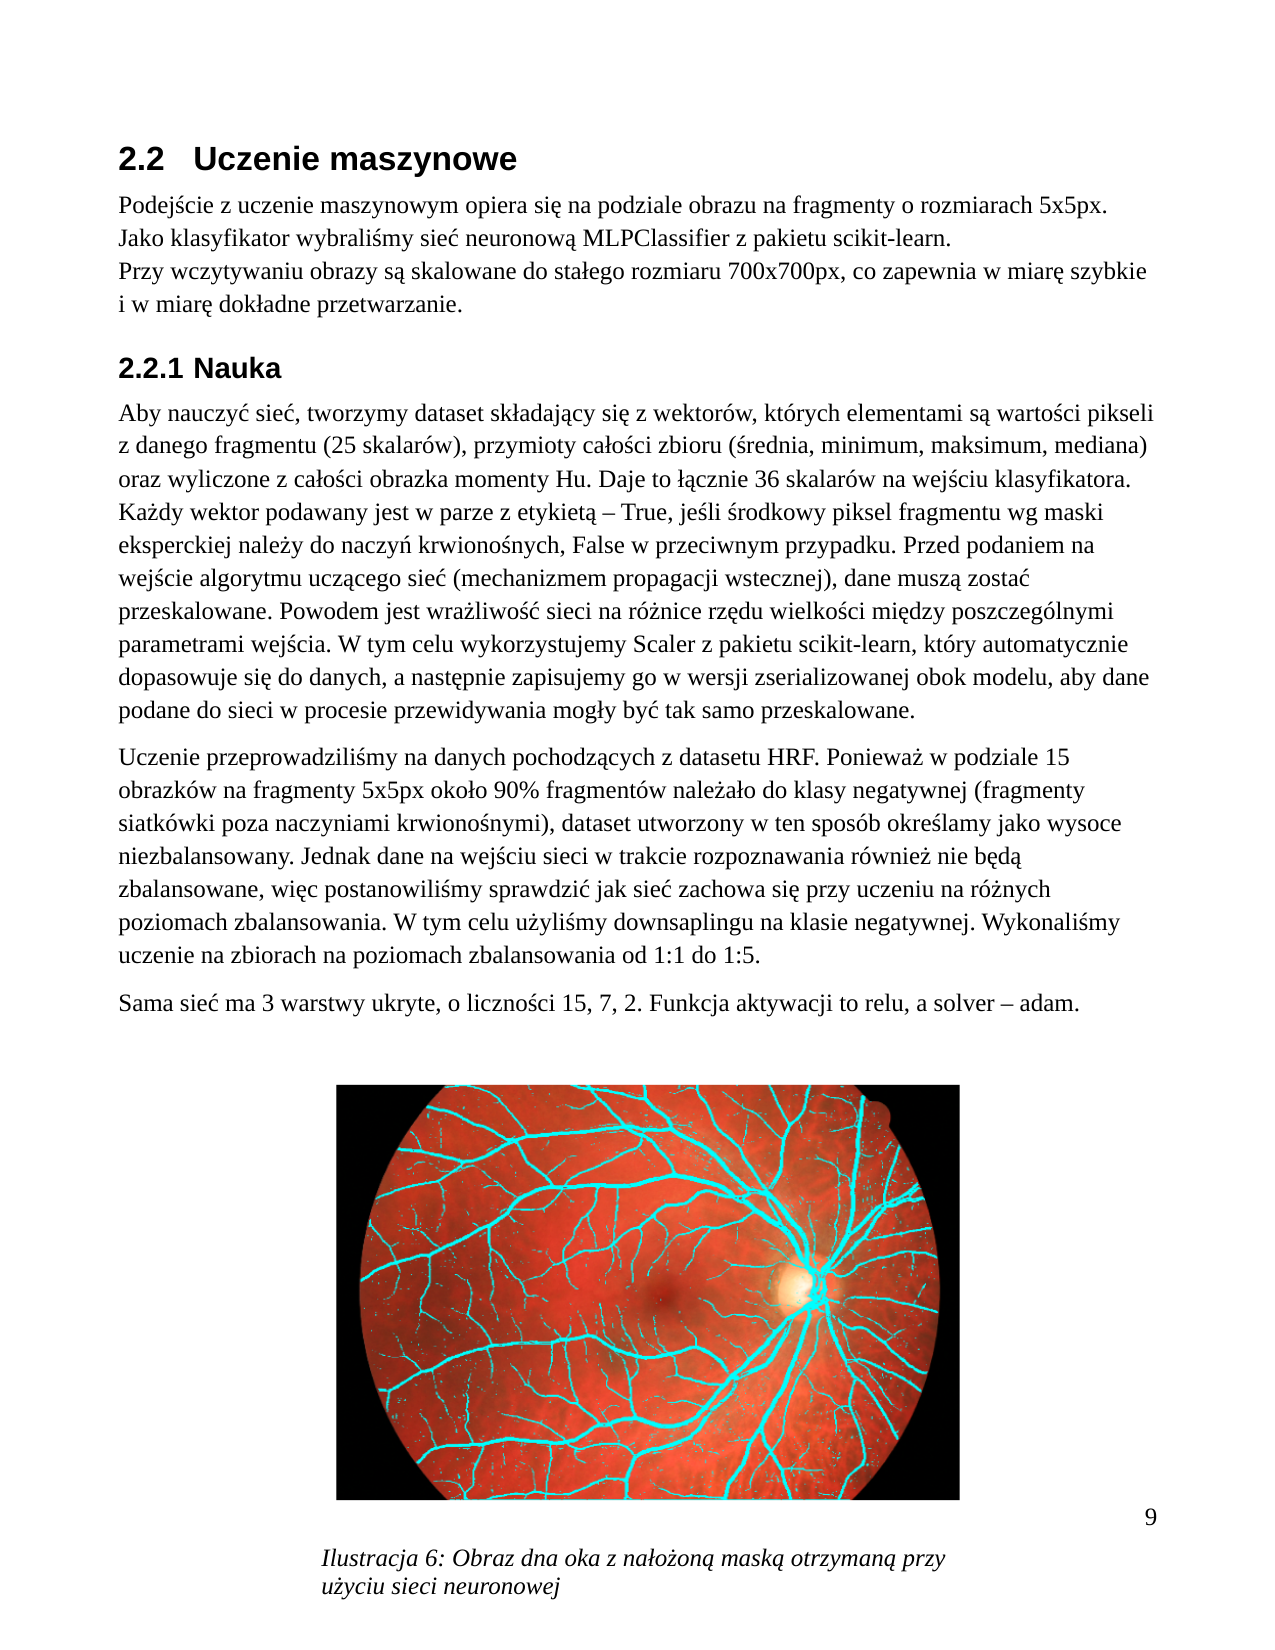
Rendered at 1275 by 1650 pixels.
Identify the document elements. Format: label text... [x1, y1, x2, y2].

text Sama sieć ma 3 warstwy ukryte, o liczności 15, 7, 2. Funkcja aktywacji to relu, a solver – adam. [118, 988, 1157, 1017]
text [321, 1035, 974, 1047]
subtitle Nauka [118, 351, 1157, 385]
text Podejście z uczenie maszynowym opiera się na podziale obrazu na fragmenty o rozmiarach 5x5px. Jako klasyfikator wybraliśmy sieć neuronową MLPClassifier z pakietu scikit-learn. Przy wczytywaniu obrazy są skalowane do stałego rozmiaru 700x700px, co zapewnia w miarę szybkie i w miarę dokładne przetwarzanie. [118, 190, 1157, 318]
text Ilustracja 6: Obraz dna oka z nałożoną maską otrzymaną przy użyciu sieci neuronowej [321, 1538, 974, 1600]
text Uczenie przeprowadziliśmy na danych pochodzących z datasetu HRF. Ponieważ w podziale 15 obrazków na fragmenty 5x5px około 90% fragmentów należało do klasy negatywnej (fragmenty siatkówki poza naczyniami krwionośnymi), dataset utworzony w ten sposób określamy jako wysoce niezbalansowany. Jednak dane na wejściu sieci w trakcie rozpoznawania również nie będą zbalansowane, więc postanowiliśmy sprawdzić jak sieć zachowa się przy uczeniu na różnych poziomach zbalansowania. W tym celu użyliśmy downsaplingu na klasie negatywnej. Wykonaliśmy uczenie na zbiorach na poziomach zbalansowania od 1:1 do 1:5. [118, 742, 1157, 969]
text Aby nauczyć sieć, tworzymy dataset składający się z wektorów, których elementami są wartości pikseli z danego fragmentu (25 skalarów), przymioty całości zbioru (średnia, minimum, maksimum, mediana) oraz wyliczone z całości obrazka momenty Hu. Daje to łącznie 36 skalarów na wejściu klasyfikatora. Każdy wektor podawany jest w parze z etykietą – True, jeśli środkowy piksel fragmentu wg maski eksperckiej należy do naczyń krwionośnych, False w przeciwnym przypadku. Przed podaniem na wejście algorytmu uczącego sieć (mechanizmem propagacji wstecznej), dane muszą zostać przeskalowane. Powodem jest wrażliwość sieci na różnice rzędu wielkości między poszczególnymi parametrami wejścia. W tym celu wykorzystujemy Scaler z pakietu scikit-learn, który automatycznie dopasowuje się do danych, a następnie zapisujemy go w wersji zserializowanej obok modelu, aby dane podane do sieci w procesie przewidywania mogły być tak samo przeskalowane. [118, 398, 1157, 723]
subtitle Uczenie maszynowe [118, 139, 1157, 178]
picture [321, 1047, 975, 1538]
